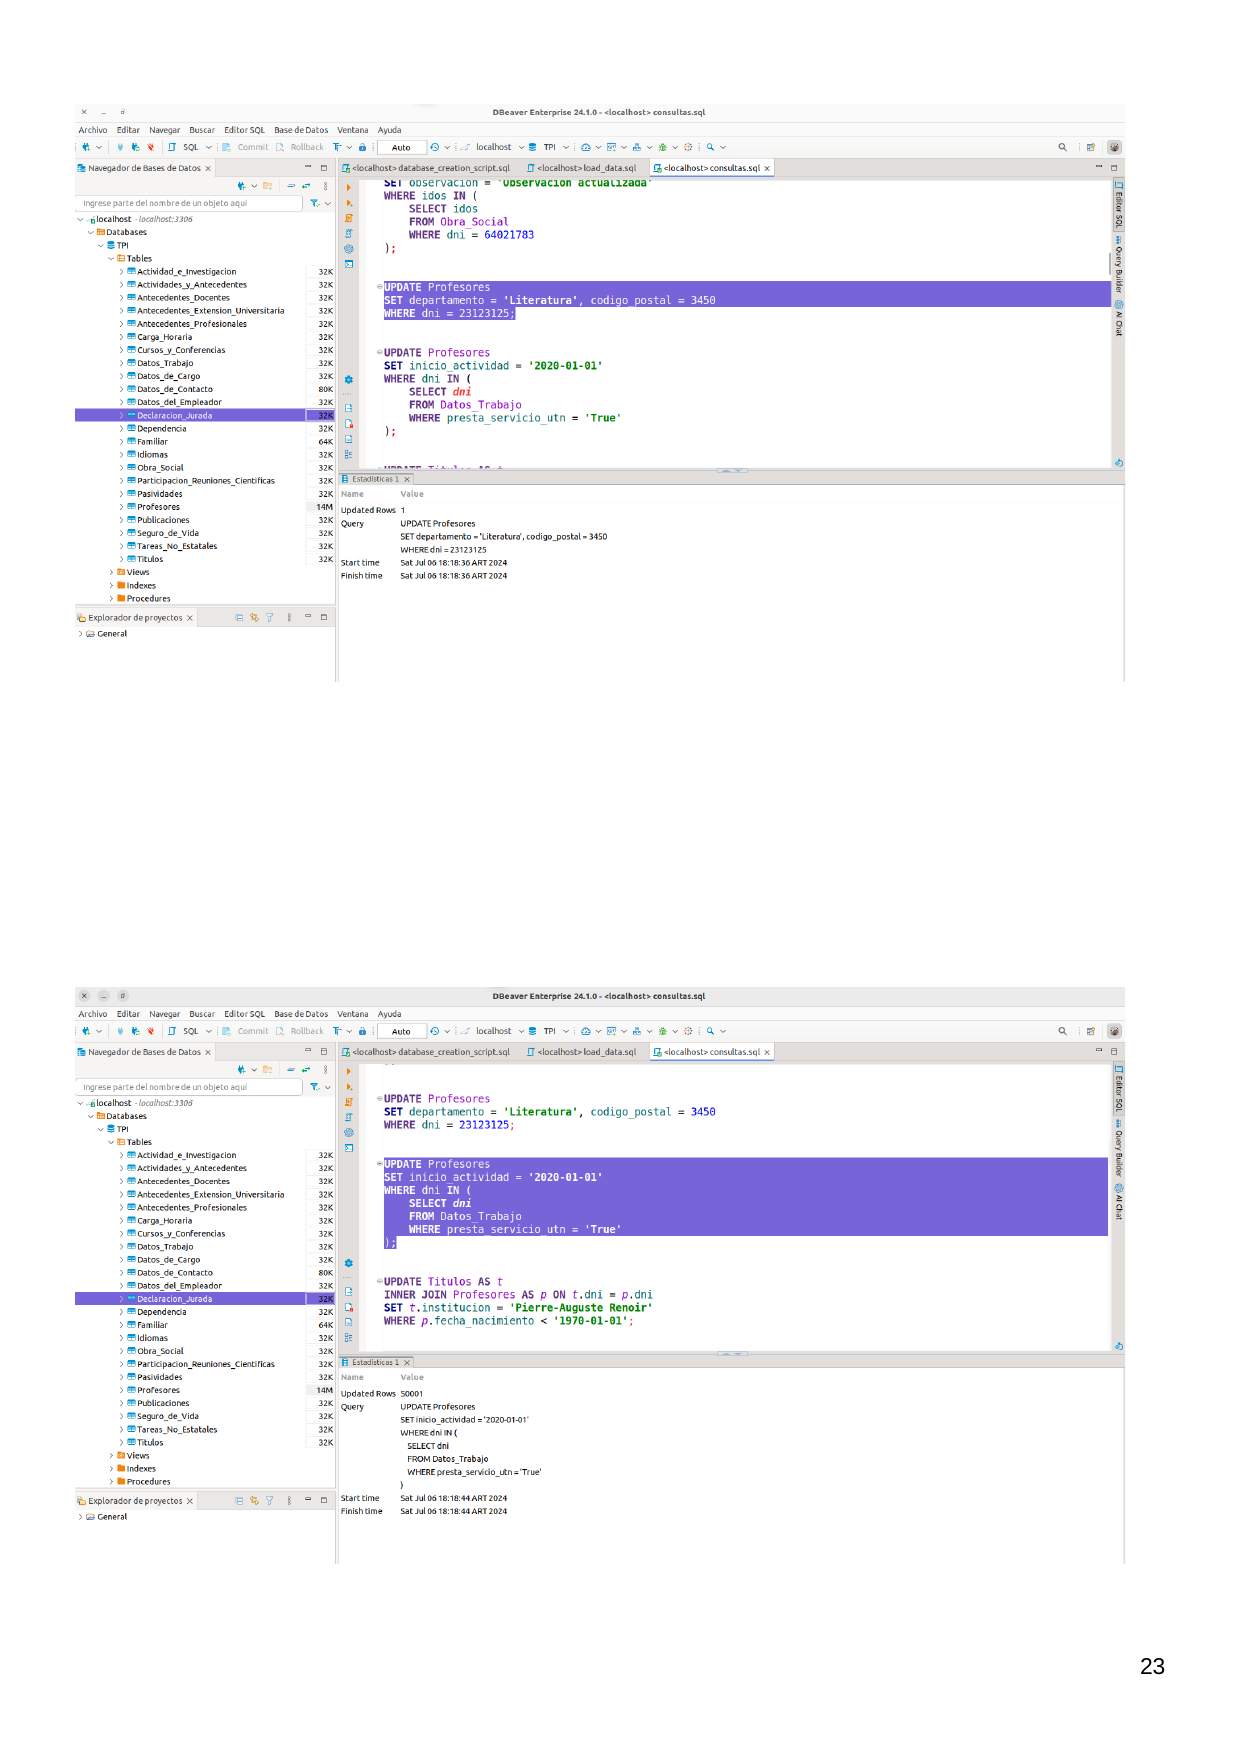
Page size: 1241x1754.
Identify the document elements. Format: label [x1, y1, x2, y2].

picture [75, 104, 1125, 682]
picture [75, 987, 1125, 1564]
